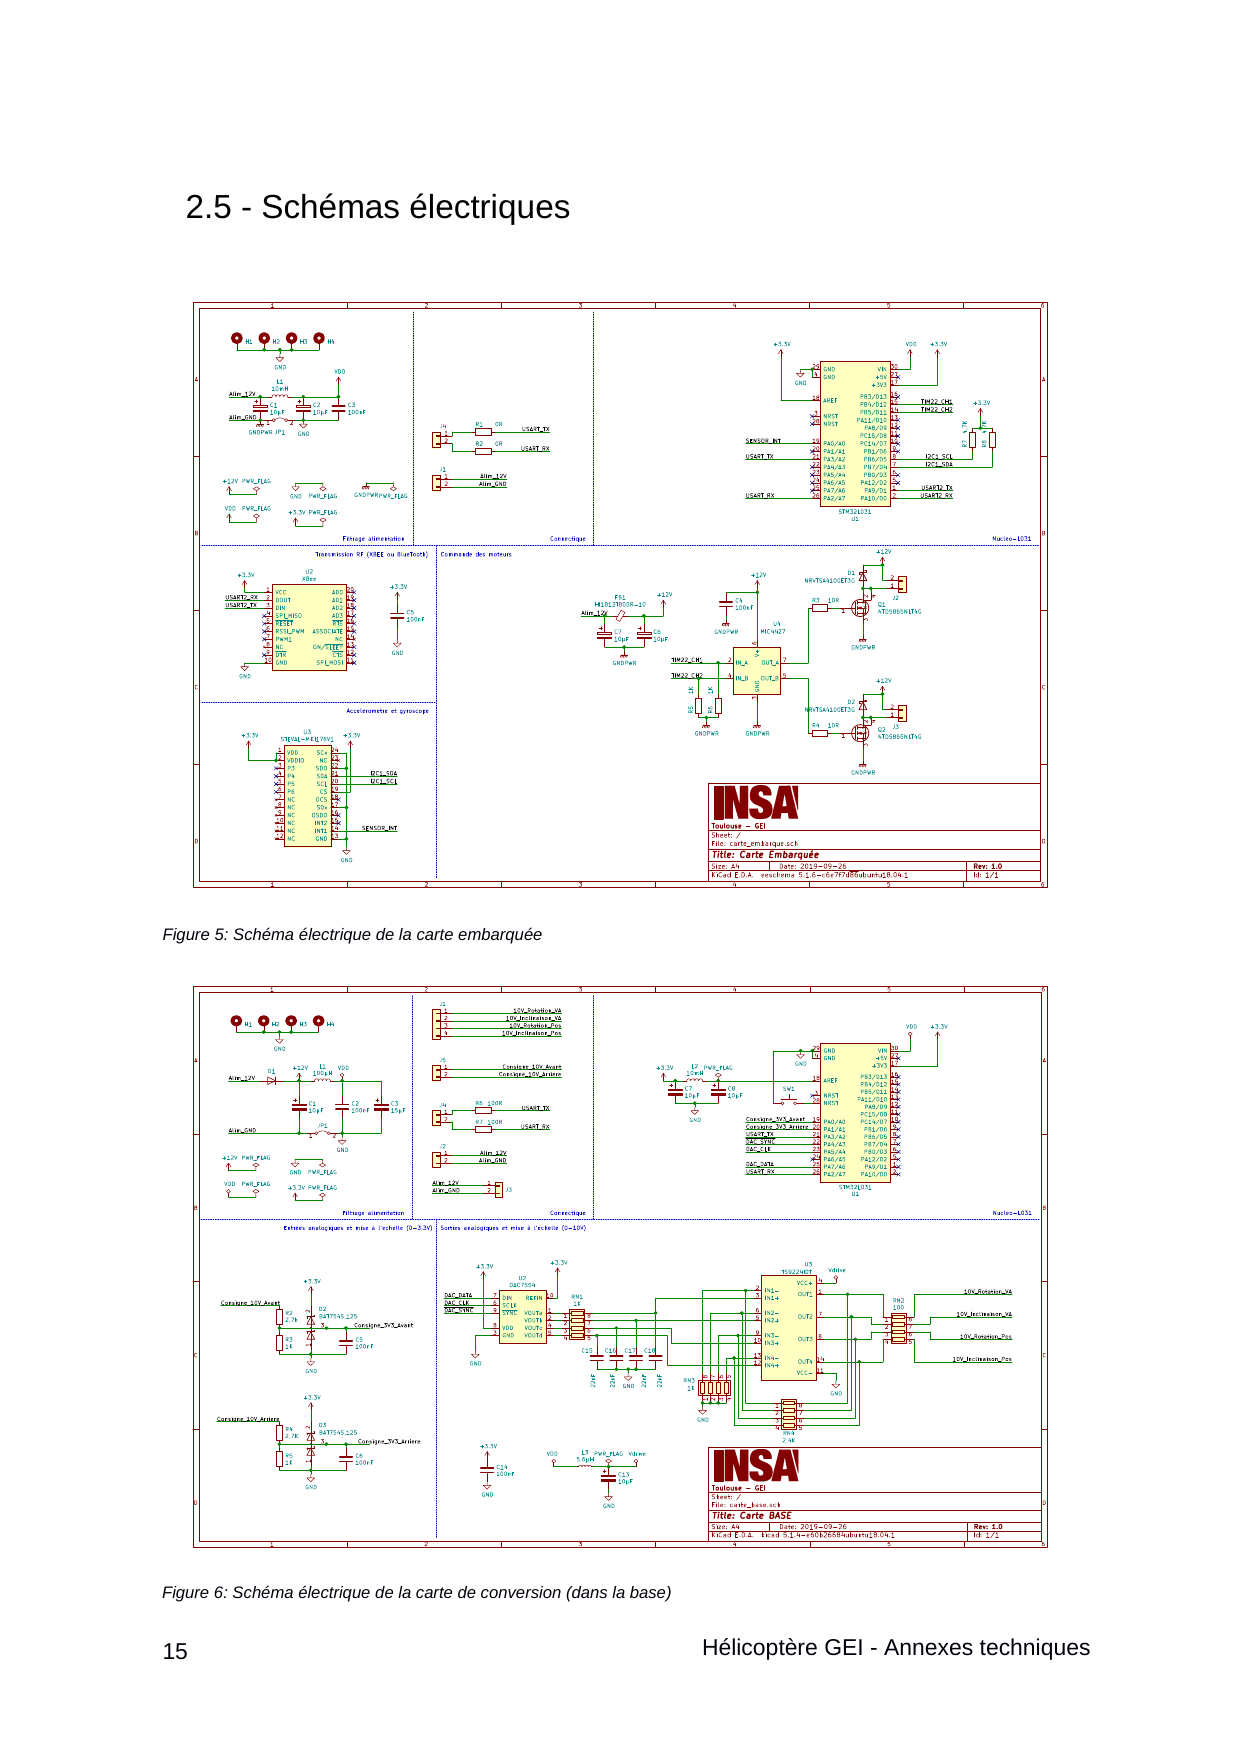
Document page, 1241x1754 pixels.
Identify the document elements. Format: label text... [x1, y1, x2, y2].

subtitle Schémas électriques [150, 187, 1090, 226]
text Figure 6: Schéma électrique de la carte de conversion (dans la base) [162, 1577, 1078, 1602]
text Figure 5: Schéma électrique de la carte embarquée [162, 271, 1078, 944]
